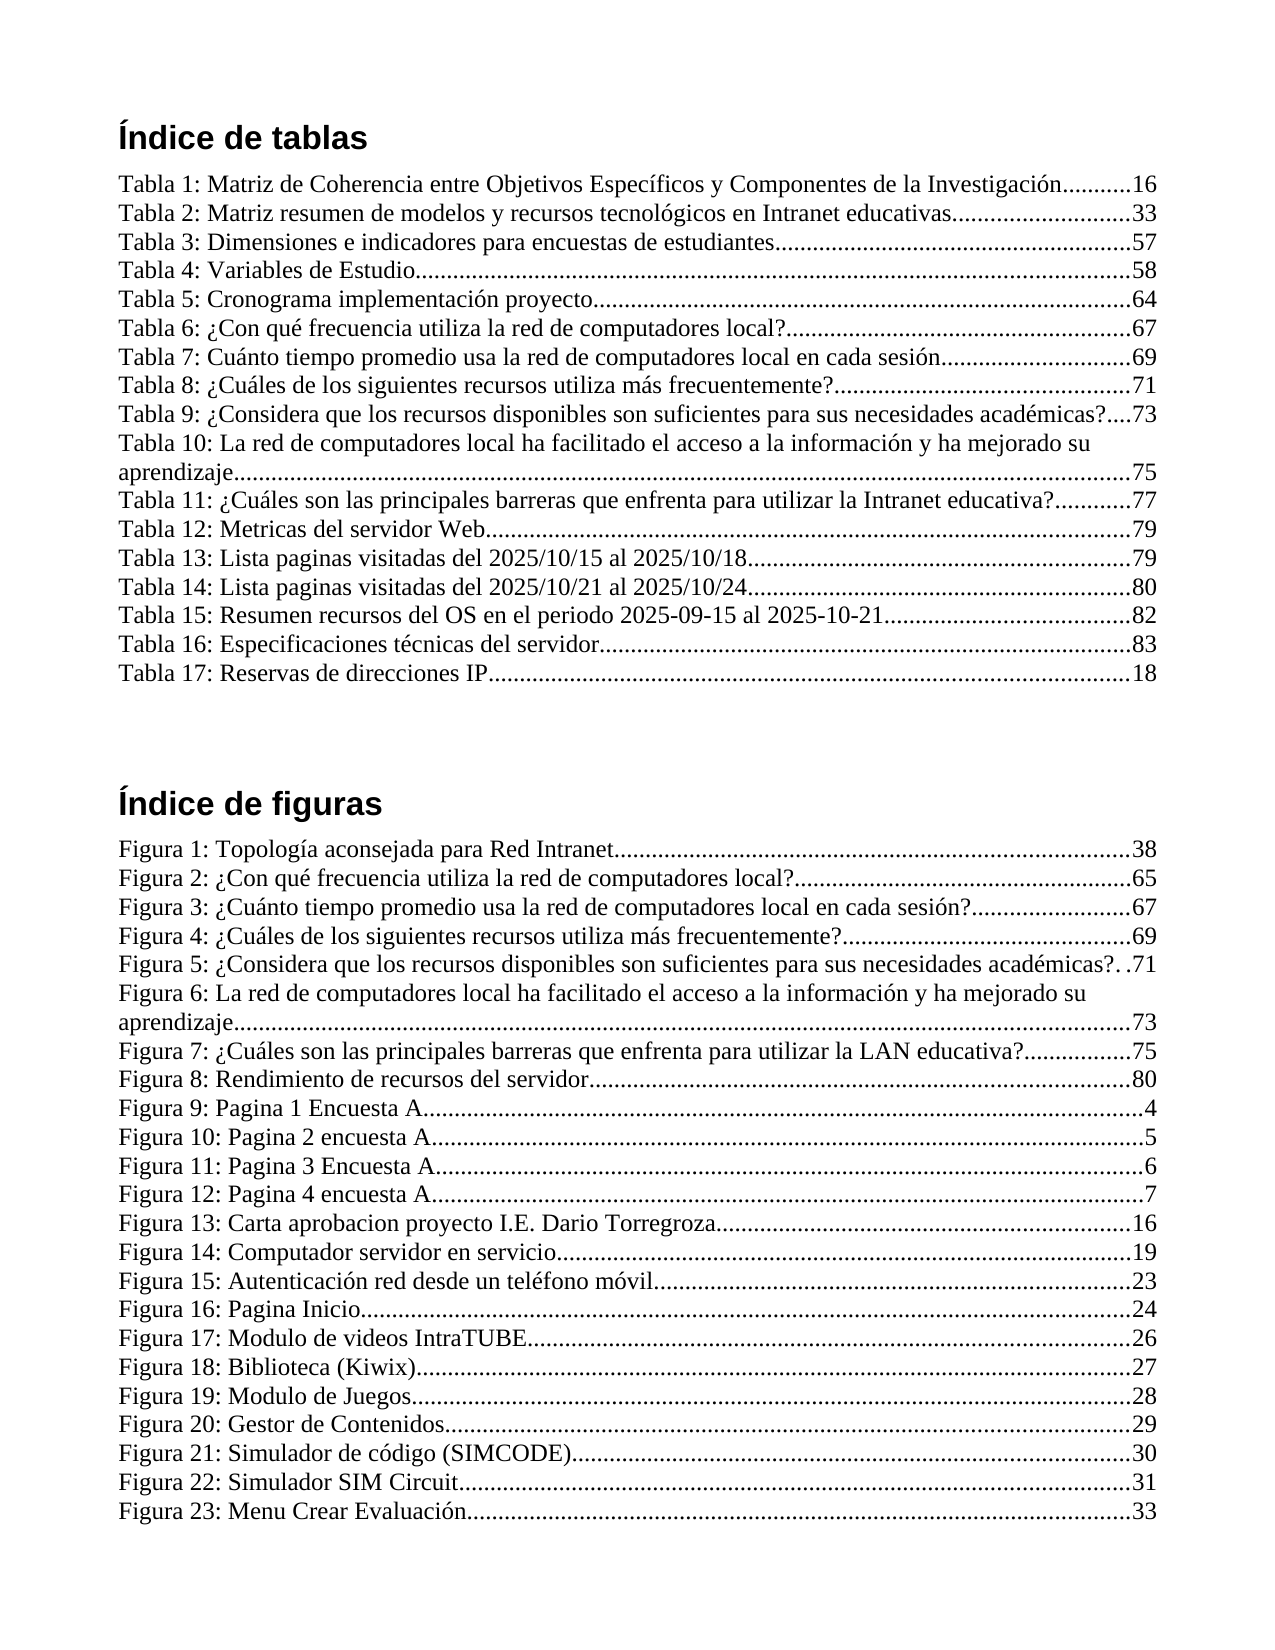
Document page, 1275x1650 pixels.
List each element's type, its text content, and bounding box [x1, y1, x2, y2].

text Figura 18: Biblioteca (Kiwix). 27 [118, 1352, 1157, 1381]
subtitle Índice de tablas [118, 118, 1157, 157]
text Figura 14: Computador servidor en servicio. 19 [118, 1237, 1157, 1266]
text Tabla 11: ¿Cuáles son las principales barreras que enfrenta para utilizar la Intranet educativa? 77 [118, 485, 1157, 514]
text Figura 6: La red de computadores local ha facilitado el acceso a la información y ha mejorado su aprendizaje. 73 [118, 978, 1157, 1036]
text Figura 5: ¿Considera que los recursos disponibles son suficientes para sus necesidades académicas? 71 [118, 949, 1157, 978]
text Tabla 16: Especificaciones técnicas del servidor. 83 [118, 629, 1157, 658]
text Tabla 10: La red de computadores local ha facilitado el acceso a la información y ha mejorado su aprendizaje. 75 [118, 428, 1157, 485]
text Figura 17: Modulo de videos IntraTUBE 26 [118, 1323, 1157, 1352]
text Figura 12: Pagina 4 encuesta A 7 [118, 1179, 1157, 1208]
text Tabla 8: ¿Cuáles de los siguientes recursos utiliza más frecuentemente? 71 [118, 370, 1157, 399]
text Tabla 15: Resumen recursos del OS en el periodo 2025-09-15 al 2025-10-21. 82 [118, 600, 1157, 629]
text Tabla 17: Reservas de direcciones IP 18 [118, 658, 1157, 687]
text Tabla 4: Variables de Estudio 58 [118, 255, 1157, 284]
text Figura 15: Autenticación red desde un teléfono móvil. 23 [118, 1266, 1157, 1294]
text Figura 13: Carta aprobacion proyecto I.E. Dario Torregroza 16 [118, 1208, 1157, 1237]
text Figura 7: ¿Cuáles son las principales barreras que enfrenta para utilizar la LAN educativa? 75 [118, 1036, 1157, 1064]
text Figura 22: Simulador SIM Circuit 31 [118, 1467, 1157, 1496]
text Figura 19: Modulo de Juegos 28 [118, 1381, 1157, 1409]
text Figura 2: ¿Con qué frecuencia utiliza la red de computadores local? 65 [118, 863, 1157, 892]
text Figura 20: Gestor de Contenidos 29 [118, 1409, 1157, 1438]
text Figura 9: Pagina 1 Encuesta A 4 [118, 1093, 1157, 1122]
text Tabla 5: Cronograma implementación proyecto 64 [118, 284, 1157, 313]
text Figura 21: Simulador de código (SIMCODE) 30 [118, 1438, 1157, 1467]
text Figura 10: Pagina 2 encuesta A 5 [118, 1122, 1157, 1151]
text Figura 4: ¿Cuáles de los siguientes recursos utiliza más frecuentemente? 69 [118, 921, 1157, 949]
text Tabla 3: Dimensiones e indicadores para encuestas de estudiantes 57 [118, 227, 1157, 255]
subtitle Índice de figuras [118, 784, 1157, 822]
text Figura 11: Pagina 3 Encuesta A 6 [118, 1151, 1157, 1179]
text Figura 3: ¿Cuánto tiempo promedio usa la red de computadores local en cada sesión? 67 [118, 892, 1157, 921]
text Tabla 6: ¿Con qué frecuencia utiliza la red de computadores local? 67 [118, 313, 1157, 342]
text Figura 8: Rendimiento de recursos del servidor. 80 [118, 1064, 1157, 1093]
text Tabla 9: ¿Considera que los recursos disponibles son suficientes para sus necesidades académicas? 73 [118, 399, 1157, 428]
text Figura 16: Pagina Inicio 24 [118, 1294, 1157, 1323]
text Tabla 2: Matriz resumen de modelos y recursos tecnológicos en Intranet educativas. 33 [118, 198, 1157, 227]
text Tabla 12: Metricas del servidor Web 79 [118, 514, 1157, 543]
text Figura 23: Menu Crear Evaluación 33 [118, 1496, 1157, 1524]
text Tabla 1: Matriz de Coherencia entre Objetivos Específicos y Componentes de la Investigación 16 [118, 169, 1157, 198]
text Figura 1: Topología aconsejada para Red Intranet 38 [118, 834, 1157, 863]
text Tabla 7: Cuánto tiempo promedio usa la red de computadores local en cada sesión 69 [118, 342, 1157, 370]
text Tabla 13: Lista paginas visitadas del 2025/10/15 al 2025/10/18 79 [118, 543, 1157, 572]
text Tabla 14: Lista paginas visitadas del 2025/10/21 al 2025/10/24 80 [118, 572, 1157, 600]
